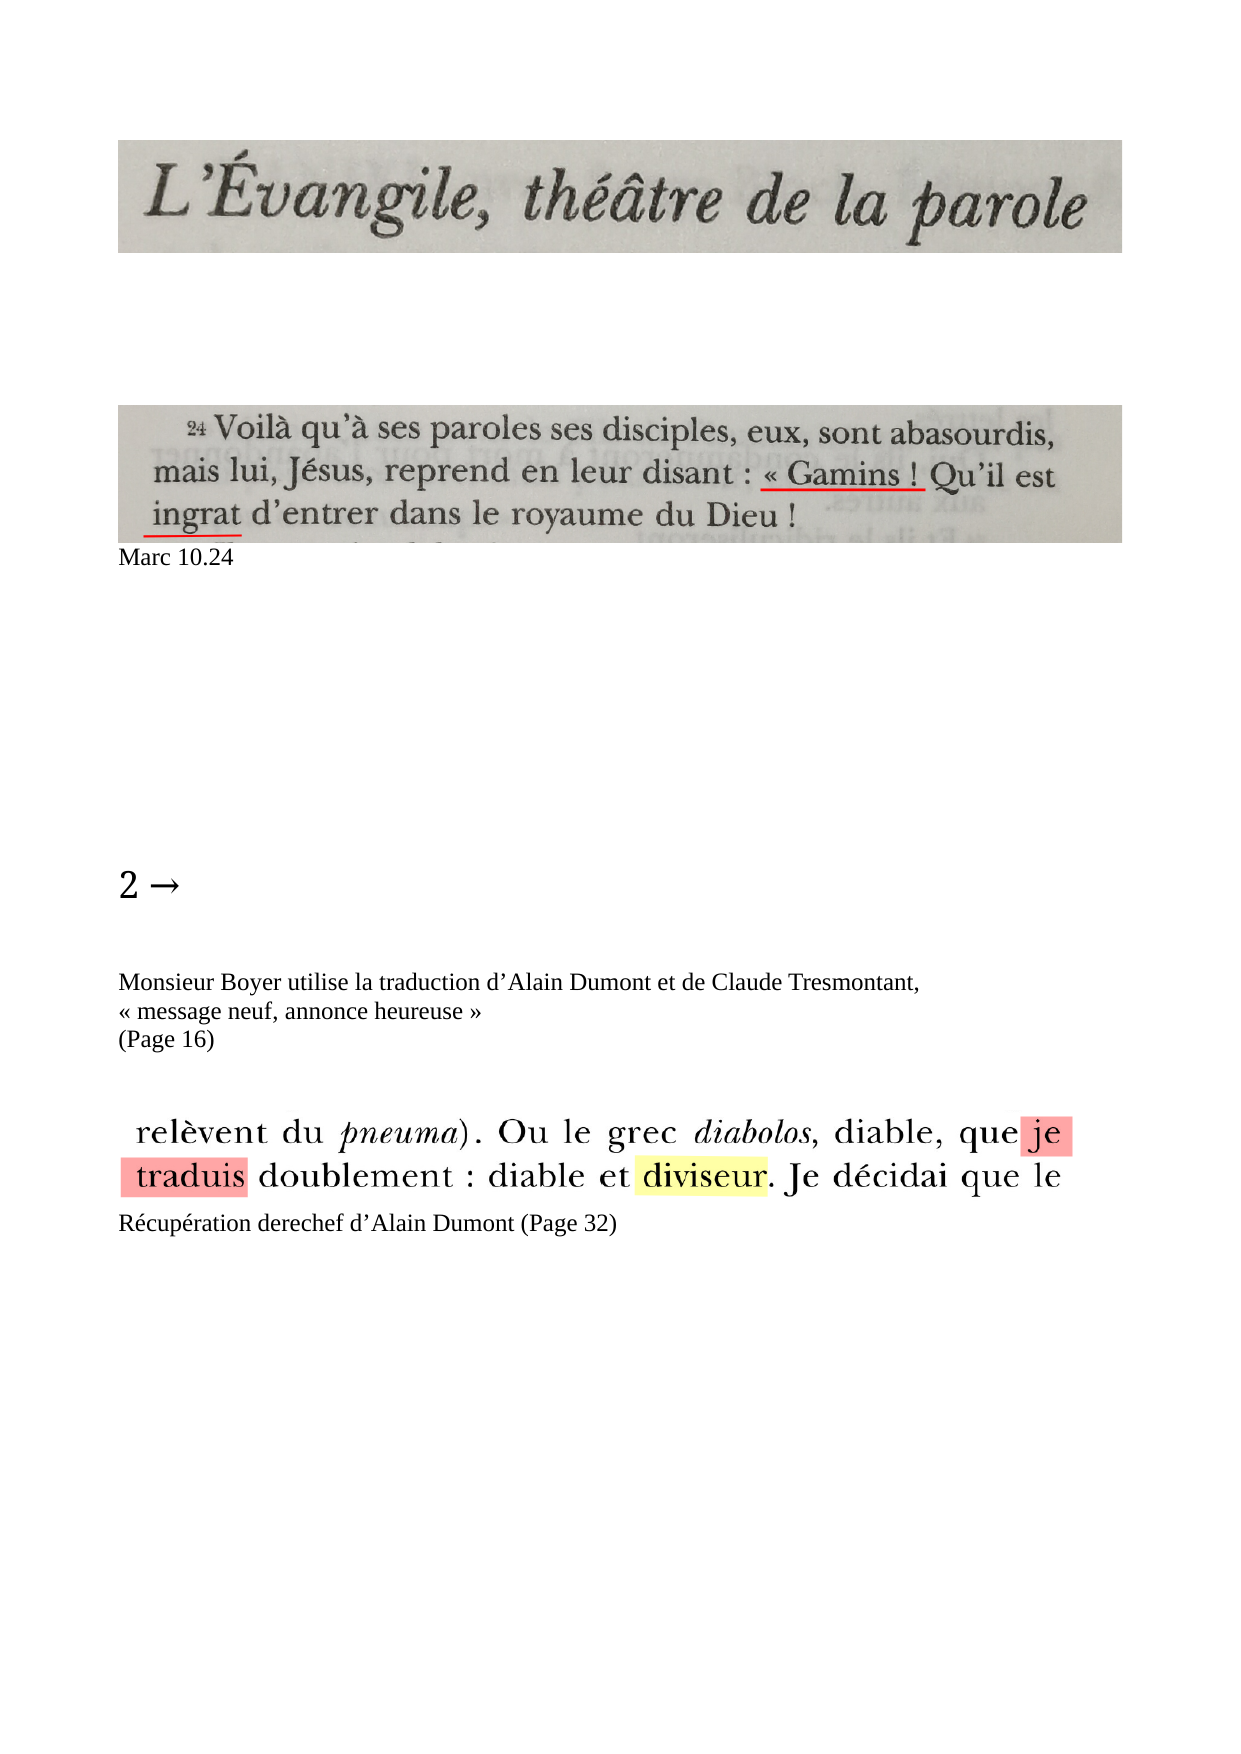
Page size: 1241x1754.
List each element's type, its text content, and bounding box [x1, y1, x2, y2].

text 2 → [118, 858, 1122, 909]
text (Page 16) [118, 1024, 1122, 1053]
text Monsieur Boyer utilise la traduction d’Alain Dumont et de Claude Tresmontant, [118, 967, 1122, 996]
picture [115, 1110, 1119, 1208]
text « message neuf, annonce heureuse » [118, 996, 1122, 1024]
picture [118, 140, 1123, 253]
text Marc 10.24 [118, 543, 1122, 571]
text [118, 397, 1122, 405]
picture [118, 405, 1123, 543]
text Récupération derechef d’Alain Dumont (Page 32) [118, 1111, 1122, 1237]
